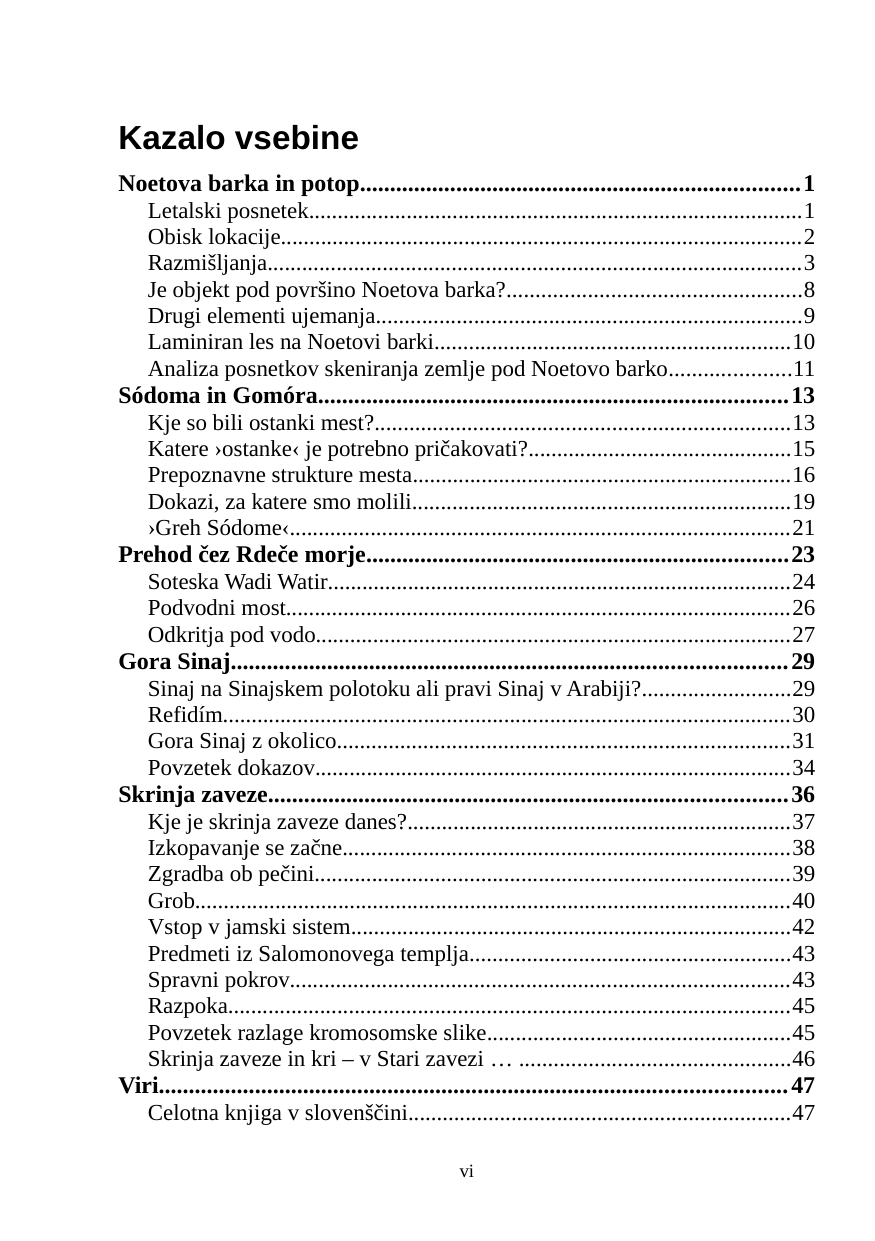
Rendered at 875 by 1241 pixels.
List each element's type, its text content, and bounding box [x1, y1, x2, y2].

text Obisk lokacije 2 [148, 223, 815, 249]
subtitle Kazalo vsebine [118, 118, 815, 157]
text Prehod čez Rdeče morje 23 [118, 541, 815, 568]
text Celotna knjiga v slovenščini 47 [148, 1099, 815, 1125]
text Izkopavanje se začne 38 [148, 834, 815, 861]
text Dokazi, za katere smo molili 19 [148, 488, 815, 514]
text Predmeti iz Salomonovega templja 43 [148, 939, 815, 966]
text Gora Sinaj 29 [118, 647, 815, 675]
text Gora Sinaj z okolico 31 [148, 727, 815, 754]
text Spravni pokrov 43 [148, 966, 815, 992]
text Noetova barka in potop 1 [118, 169, 815, 197]
text Sinaj na Sinajskem polotoku ali pravi Sinaj v Arabiji? 29 [148, 675, 815, 701]
text Soteska Wadi Watir 24 [148, 568, 815, 594]
text Zgradba ob pečini 39 [148, 861, 815, 887]
text Viri 47 [118, 1071, 815, 1099]
text Drugi elementi ujemanja 9 [148, 302, 815, 328]
text Grob 40 [148, 887, 815, 913]
text Kje je skrinja zaveze danes? 37 [148, 808, 815, 834]
text Letalski posnetek 1 [148, 197, 815, 223]
text Prepoznavne strukture mesta 16 [148, 461, 815, 488]
text Odkritja pod vodo 27 [148, 621, 815, 647]
text Sódoma in Gomóra 13 [118, 381, 815, 409]
text Skrinja zaveze 36 [118, 780, 815, 808]
text ›Greh Sódome‹ 21 [148, 514, 815, 541]
text Kje so bili ostanki mest? 13 [148, 409, 815, 435]
text Povzetek razlage kromosomske slike 45 [148, 1019, 815, 1045]
text Vstop v jamski sistem 42 [148, 913, 815, 939]
text Laminiran les na Noetovi barki 10 [148, 328, 815, 355]
text Razmišljanja 3 [148, 249, 815, 276]
text Je objekt pod površino Noetova barka? 8 [148, 276, 815, 302]
text Podvodni most 26 [148, 594, 815, 621]
text Povzetek dokazov 34 [148, 754, 815, 780]
text Skrinja zaveze in kri – v Stari zavezi … 46 [148, 1045, 815, 1071]
text Refidím 30 [148, 701, 815, 727]
text Analiza posnetkov skeniranja zemlje pod Noetovo barko 11 [148, 355, 815, 381]
text Katere ›ostanke‹ je potrebno pričakovati? 15 [148, 435, 815, 461]
text Razpoka 45 [148, 992, 815, 1019]
